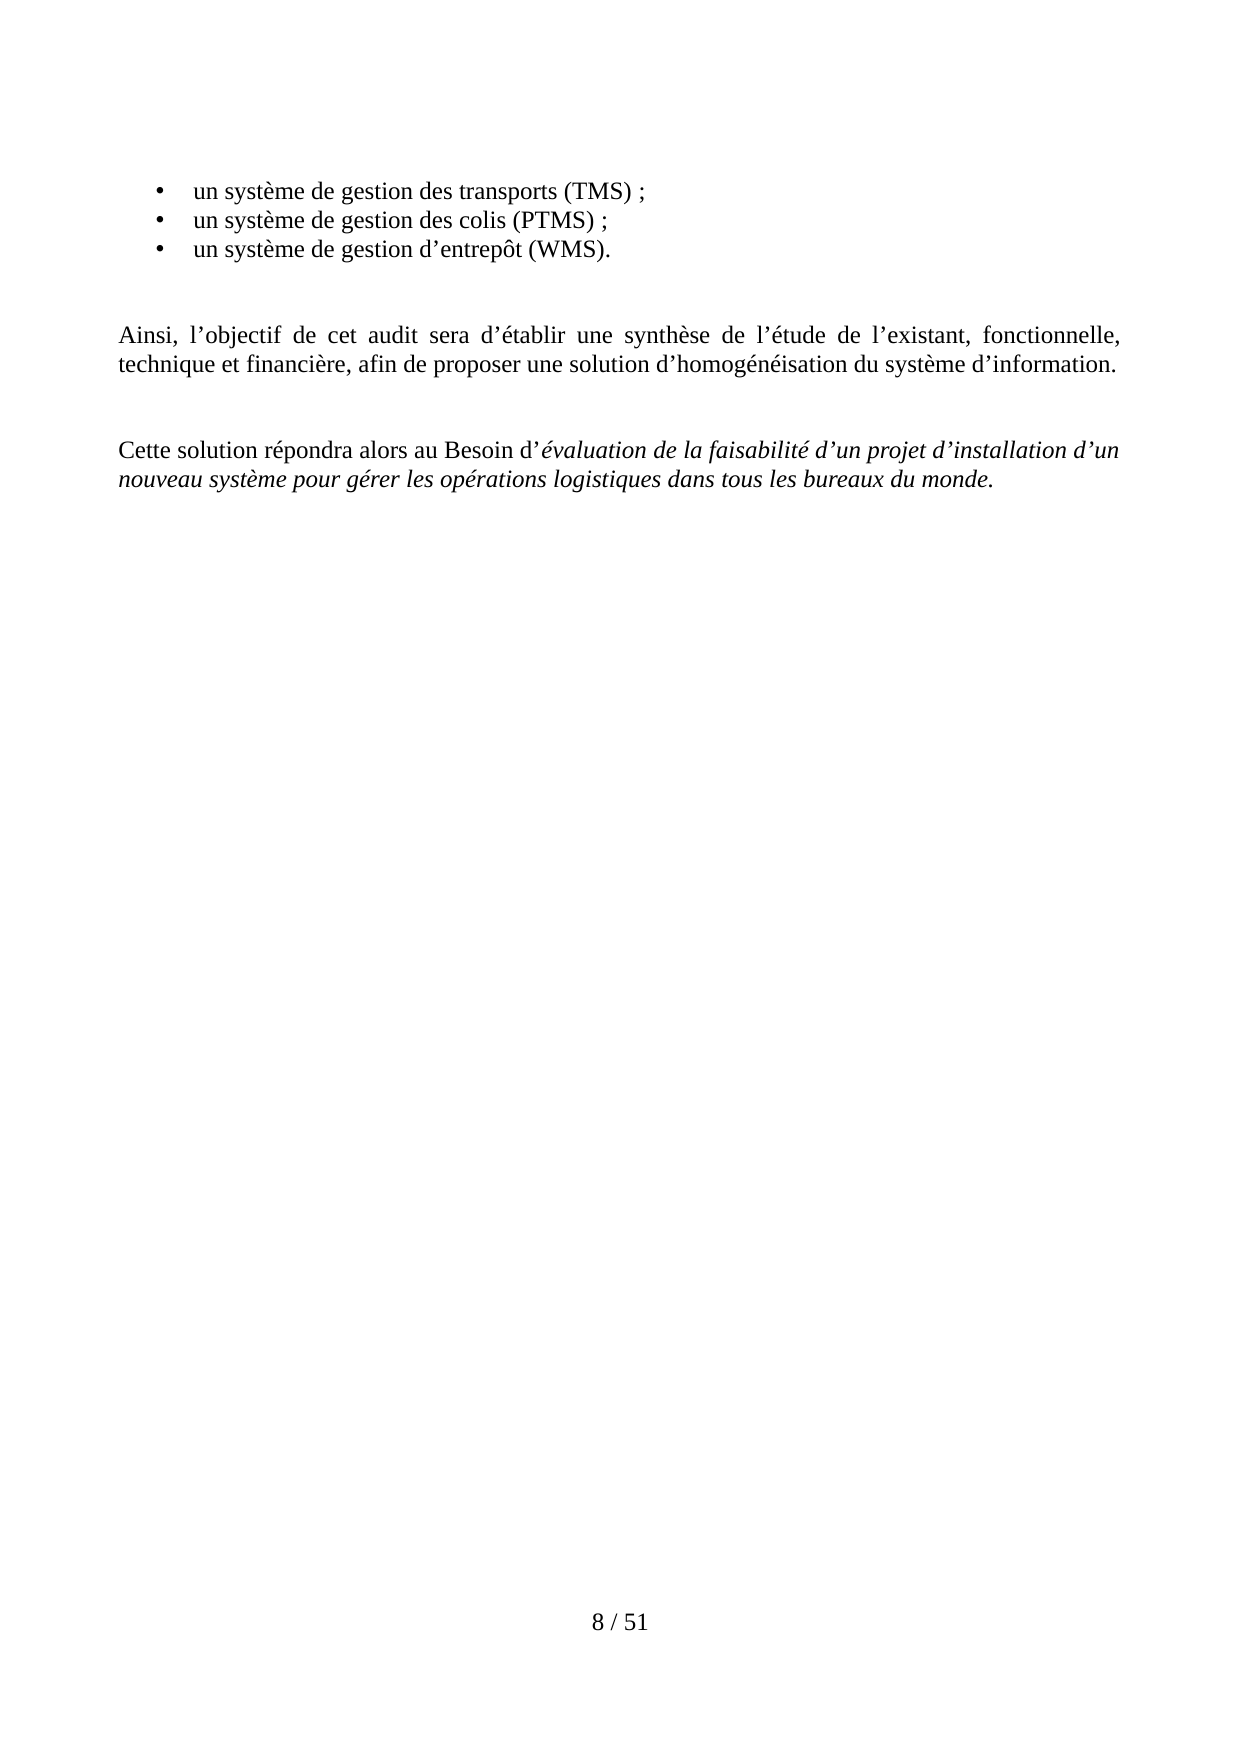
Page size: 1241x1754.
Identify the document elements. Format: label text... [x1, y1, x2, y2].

list un système de gestion des transports (TMS) ; [156, 176, 1122, 205]
list un système de gestion des colis (PTMS) ; [156, 205, 1122, 234]
text Ainsi, l’objectif de cet audit sera d’établir une synthèse de l’étude de l’existant, fonctionnelle, technique et financière, afin de proposer une solution d’homogénéisation du système d’information. [118, 320, 1122, 378]
list un système de gestion d’entrepôt (WMS). [156, 234, 1122, 263]
text Cette solution répondra alors au Besoin d’évaluation de la faisabilité d’un projet d’installation d’un nouveau système pour gérer les opérations logistiques dans tous les bureaux du monde. [118, 435, 1122, 493]
